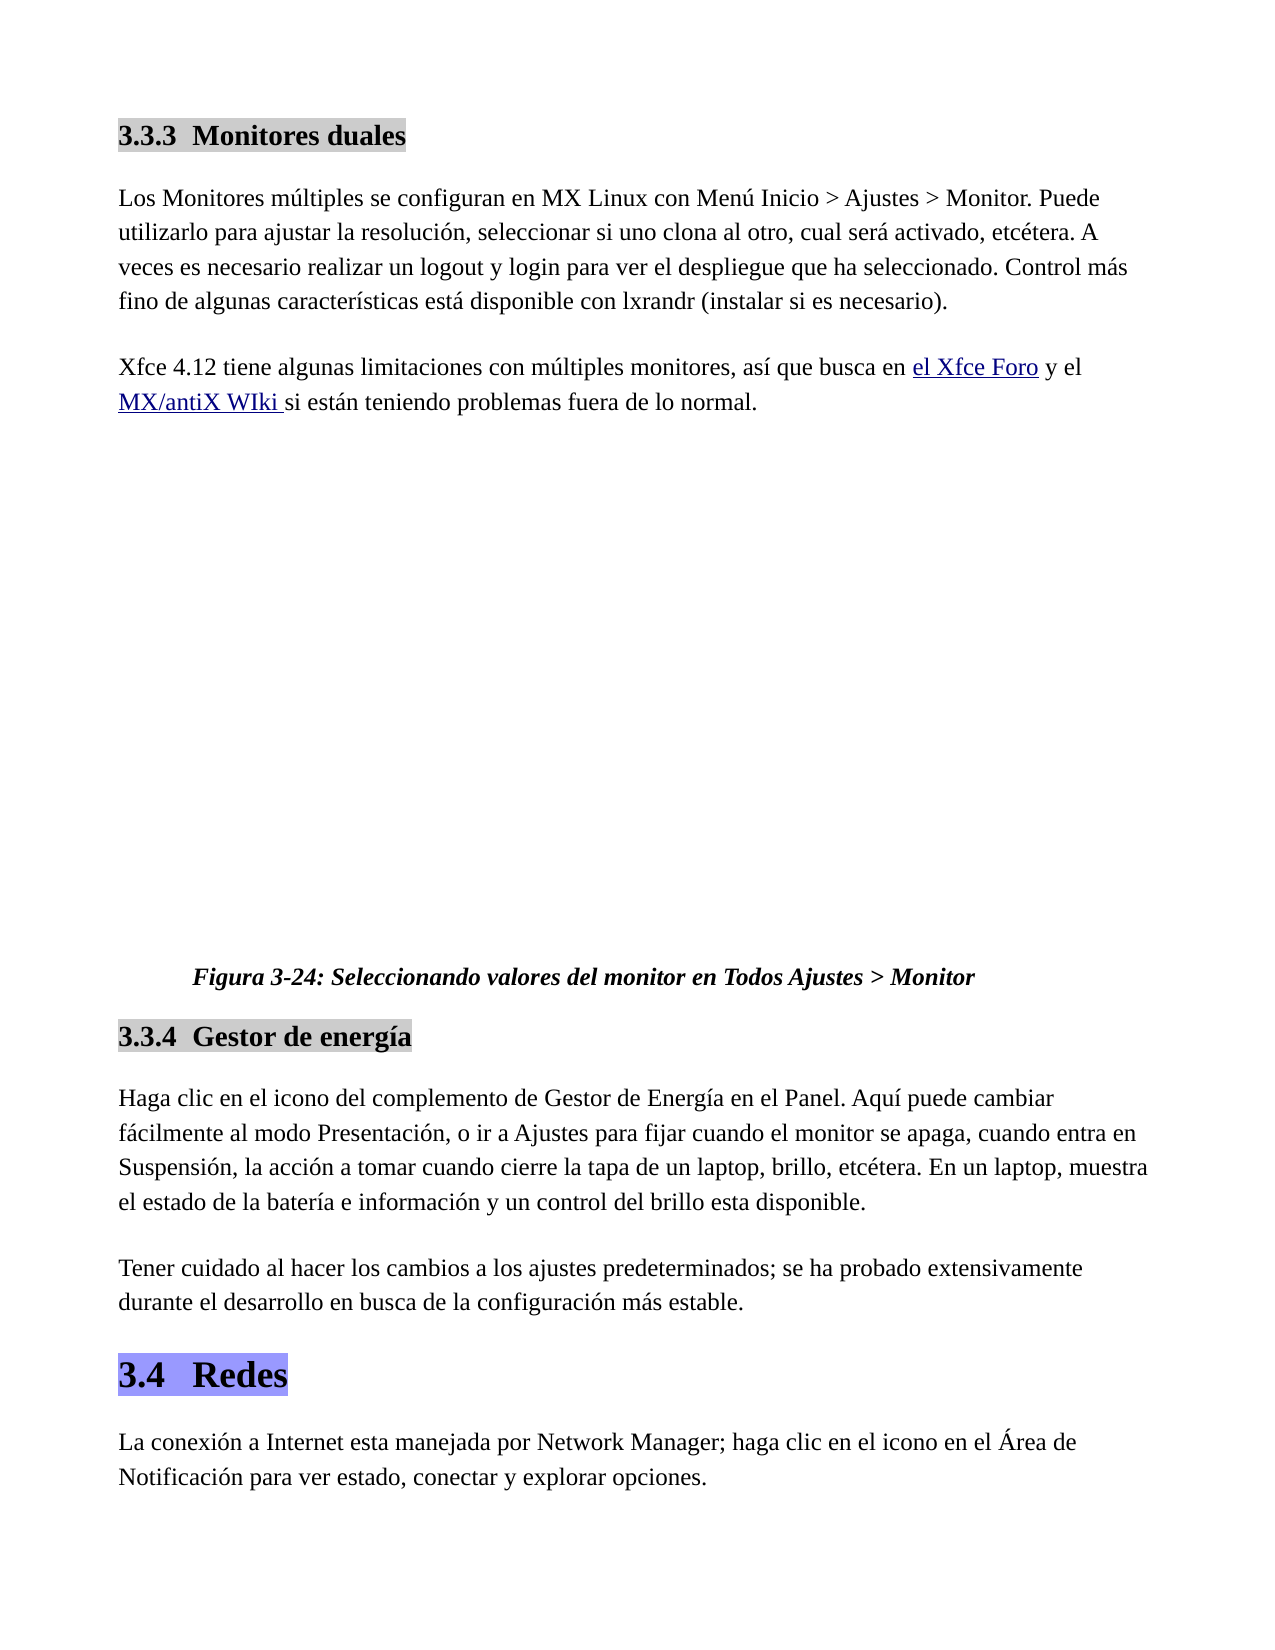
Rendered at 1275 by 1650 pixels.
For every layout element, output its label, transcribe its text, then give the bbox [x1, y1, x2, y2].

text Tener cuidado al hacer los cambios a los ajustes predeterminados; se ha probado extensivamente durante el desarrollo en busca de la configuración más estable. [118, 1253, 1157, 1316]
text Figura 3-24: Seleccionando valores del monitor en Todos Ajustes > Monitor [118, 962, 1157, 991]
subtitle 3.3.3 Monitores duales [406, 118, 1157, 152]
text Xfce 4.12 tiene algunas limitaciones con múltiples monitores, así que busca en el Xfce Foro y el MX/antiX WIki si están teniendo problemas fuera de lo normal. [118, 352, 1157, 415]
subtitle 3.3.4 Gestor de energía [412, 1019, 1157, 1052]
subtitle 3.4 Redes [288, 1353, 1157, 1396]
text La conexión a Internet esta manejada por Network Manager; haga clic en el icono en el Área de Notificación para ver estado, conectar y explorar opciones. [118, 1427, 1157, 1491]
text Los Monitores múltiples se configuran en MX Linux con Menú Inicio > Ajustes > Monitor. Puede utilizarlo para ajustar la resolución, seleccionar si uno clona al otro, cual será activado, etcétera. A veces es necesario realizar un logout y login para ver el despliegue que ha seleccionado. Control más fino de algunas características está disponible con lxrandr (instalar si es necesario). [118, 183, 1157, 315]
text Haga clic en el icono del complemento de Gestor de Energía en el Panel. Aquí puede cambiar fácilmente al modo Presentación, o ir a Ajustes para fijar cuando el monitor se apaga, cuando entra en Suspensión, la acción a tomar cuando cierre la tapa de un laptop, brillo, etcétera. En un laptop, muestra el estado de la batería e información y un control del brillo esta disponible. [118, 1083, 1157, 1216]
